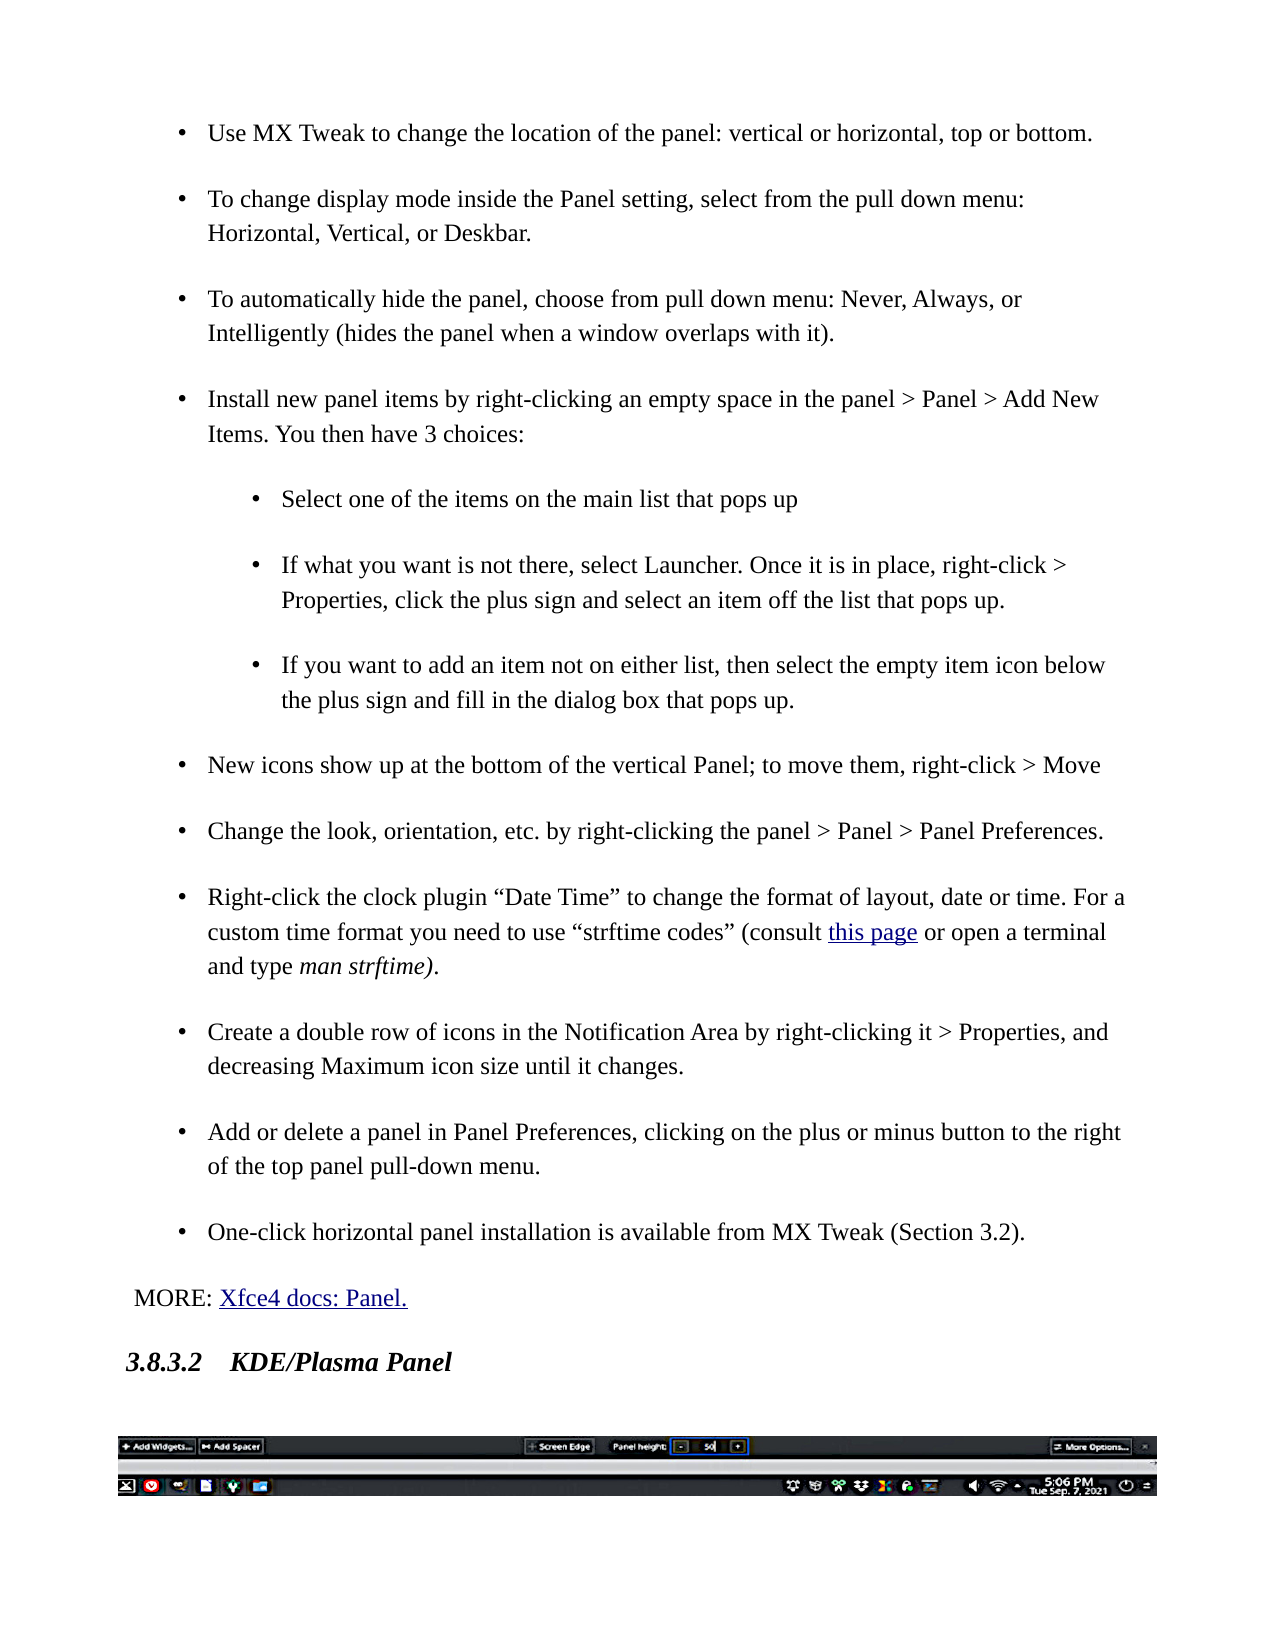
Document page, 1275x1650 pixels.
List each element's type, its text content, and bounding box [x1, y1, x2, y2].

list Right-click the clock plugin “Date Time” to change the format of layout, date or time. For a custom time format you need to use “strftime codes” (consult this page or open a terminal and type man strftime). [178, 882, 1141, 980]
list Create a double row of icons in the Notification Area by right-clicking it > Properties, and decreasing Maximum icon size until it changes. [178, 1017, 1141, 1080]
text MORE: Xfce4 docs: Panel. [134, 1283, 1141, 1312]
list Use MX Tweak to change the location of the panel: vertical or horizontal, top or bottom. [178, 118, 1141, 147]
list To automatically hide the panel, choose from pull down menu: Never, Always, or Intelligently (hides the panel when a window overlaps with it). [178, 284, 1141, 347]
list To change display mode inside the Panel setting, select from the pull down menu: Horizontal, Vertical, or Deskbar. [178, 184, 1141, 247]
subtitle 3.8.3.2 KDE/Plasma Panel [118, 1346, 1157, 1378]
picture [118, 1436, 1157, 1496]
list If you want to add an item not on either list, then select the empty item icon below the plus sign and fill in the dialog box that pops up. [252, 650, 1141, 714]
list Add or delete a panel in Panel Preferences, clicking on the plus or minus button to the right of the top panel pull-down menu. [178, 1117, 1141, 1180]
list One-click horizontal panel installation is available from MX Tweak (Section 3.2). [178, 1217, 1141, 1246]
list Select one of the items on the main list that pops up [252, 484, 1141, 513]
list New icons show up at the bottom of the vertical Panel; to move them, right-click > Move [178, 751, 1141, 779]
list Change the look, orientation, etc. by right-clicking the panel > Panel > Panel Preferences. [178, 816, 1141, 845]
list Install new panel items by right-clicking an empty space in the panel > Panel > Add New Items. You then have 3 choices: [178, 384, 1141, 447]
list If what you want is not there, select Launcher. Once it is in place, right-click > Properties, click the plus sign and select an item off the list that pops up. [252, 550, 1141, 613]
